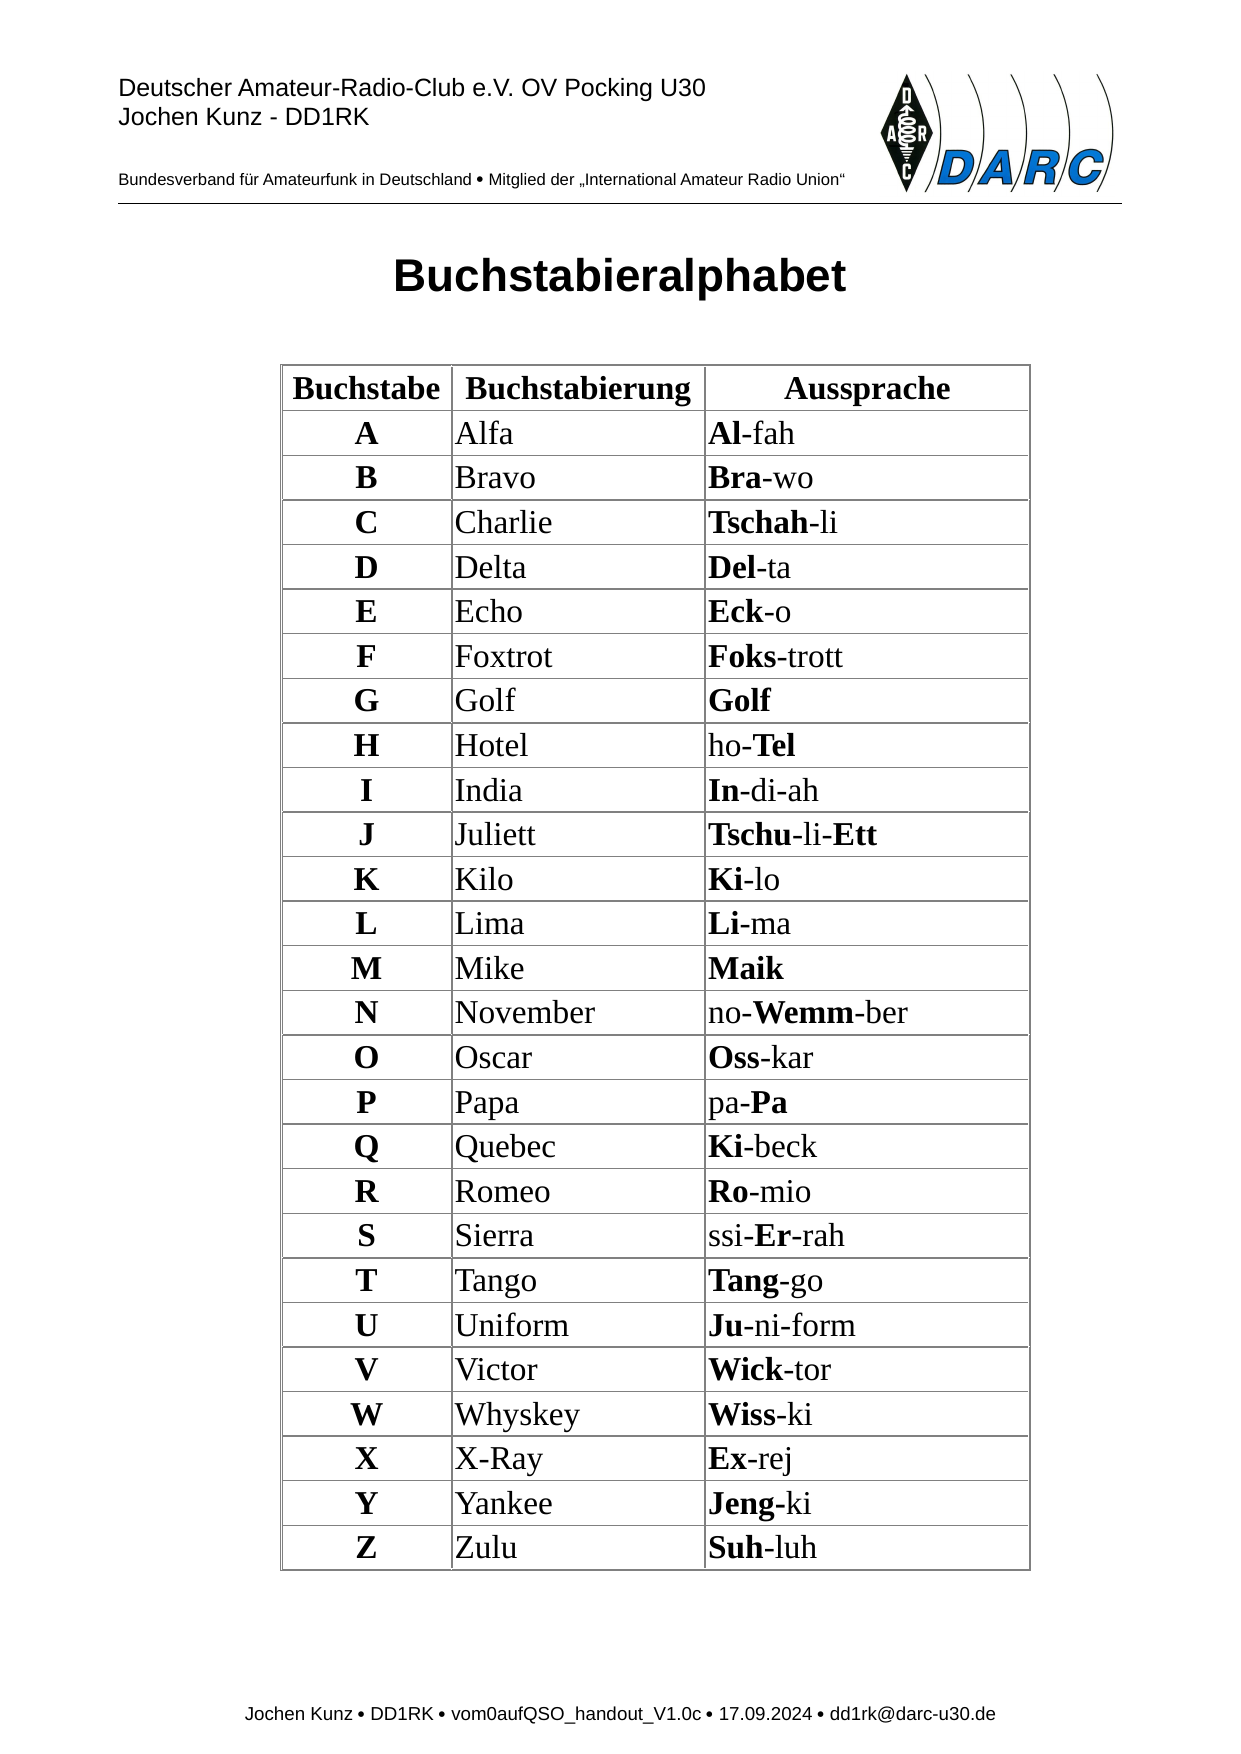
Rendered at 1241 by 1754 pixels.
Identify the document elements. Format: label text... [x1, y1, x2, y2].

table_cell Zulu [451, 1526, 705, 1569]
table_cell A [283, 411, 451, 454]
table_cell pa-Pa [706, 1079, 1029, 1123]
table_cell Y [283, 1481, 451, 1524]
table_cell Ki-beck [706, 1123, 1029, 1168]
picture [879, 71, 1115, 197]
table_cell M [283, 946, 451, 989]
table_cell Sierra [453, 1214, 704, 1257]
table_cell Wiss-ki [706, 1391, 1029, 1435]
table_cell Li-ma [706, 900, 1029, 945]
table_cell Ex-rej [706, 1435, 1029, 1480]
table_cell Suh-luh [705, 1525, 1029, 1569]
table_cell Maik [706, 945, 1029, 989]
table_cell L [283, 902, 451, 945]
table_cell Golf [706, 678, 1029, 722]
table_cell Alfa [453, 411, 704, 454]
table_header Buchstabierung [453, 366, 704, 410]
table_cell Tango [453, 1259, 704, 1302]
table_cell Delta [453, 545, 704, 588]
table_cell Kilo [453, 857, 704, 900]
table_cell Del-ta [706, 544, 1029, 588]
table_cell Tschu-li-Ett [706, 811, 1029, 856]
table_cell Tang-go [706, 1257, 1029, 1302]
table_cell Tschah-li [706, 499, 1029, 544]
table_cell Papa [453, 1080, 704, 1123]
table_cell J [283, 813, 451, 856]
table_cell Ro-mio [706, 1168, 1029, 1212]
table_cell O [283, 1036, 451, 1079]
table_cell G [283, 679, 451, 722]
table_cell Victor [453, 1348, 704, 1391]
table_cell T [283, 1259, 451, 1302]
table_cell Bravo [453, 456, 704, 499]
table_cell In-di-ah [706, 767, 1029, 811]
table_cell F [283, 634, 451, 677]
table_cell B [283, 456, 451, 499]
table_cell India [453, 768, 704, 811]
table_cell V [283, 1348, 451, 1391]
table_cell ssi-Er-rah [706, 1213, 1029, 1257]
table_cell Romeo [453, 1169, 704, 1212]
table_cell U [283, 1303, 451, 1346]
table_cell P [283, 1080, 451, 1123]
table_cell N [283, 991, 451, 1034]
table_cell X-Ray [453, 1437, 704, 1480]
table_cell ho-Tel [706, 722, 1029, 767]
table_cell C [283, 501, 451, 544]
table_cell Eck-o [706, 588, 1029, 633]
table_cell November [453, 991, 704, 1034]
table_header Aussprache [706, 366, 1029, 410]
table_cell Juliett [453, 813, 704, 856]
table_cell Oss-kar [706, 1034, 1029, 1079]
table_cell Echo [453, 590, 704, 633]
table_cell X [283, 1437, 451, 1480]
table_cell H [283, 724, 451, 767]
table_cell R [283, 1169, 451, 1212]
table_cell Foks-trott [706, 633, 1029, 677]
table_cell Q [283, 1125, 451, 1168]
table_cell Foxtrot [453, 634, 704, 677]
table_cell K [283, 857, 451, 900]
table_cell Whyskey [453, 1392, 704, 1435]
table_cell no-Wemm-ber [706, 990, 1029, 1034]
table_cell Ju-ni-form [706, 1302, 1029, 1346]
table_cell Yankee [453, 1481, 704, 1524]
table_cell Uniform [453, 1303, 704, 1346]
subtitle Buchstabieralphabet [118, 248, 1122, 301]
table_cell Lima [453, 902, 704, 945]
table_cell Charlie [453, 501, 704, 544]
table_cell Quebec [453, 1125, 704, 1168]
table_cell Oscar [453, 1036, 704, 1079]
table_cell Ki-lo [706, 856, 1029, 900]
table_cell Hotel [453, 724, 704, 767]
table_cell D [283, 545, 451, 588]
table_cell Al-fah [706, 410, 1029, 454]
table_cell S [283, 1214, 451, 1257]
table_cell Z [283, 1526, 451, 1569]
table_cell Jeng-ki [706, 1480, 1029, 1524]
table_cell Bra-wo [706, 455, 1029, 499]
table_cell Wick-tor [706, 1346, 1029, 1391]
table_cell W [283, 1392, 451, 1435]
table_cell I [283, 768, 451, 811]
table_cell E [283, 590, 451, 633]
table_cell Golf [453, 679, 704, 722]
table_cell Mike [453, 946, 704, 989]
table_header Buchstabe [283, 366, 451, 410]
